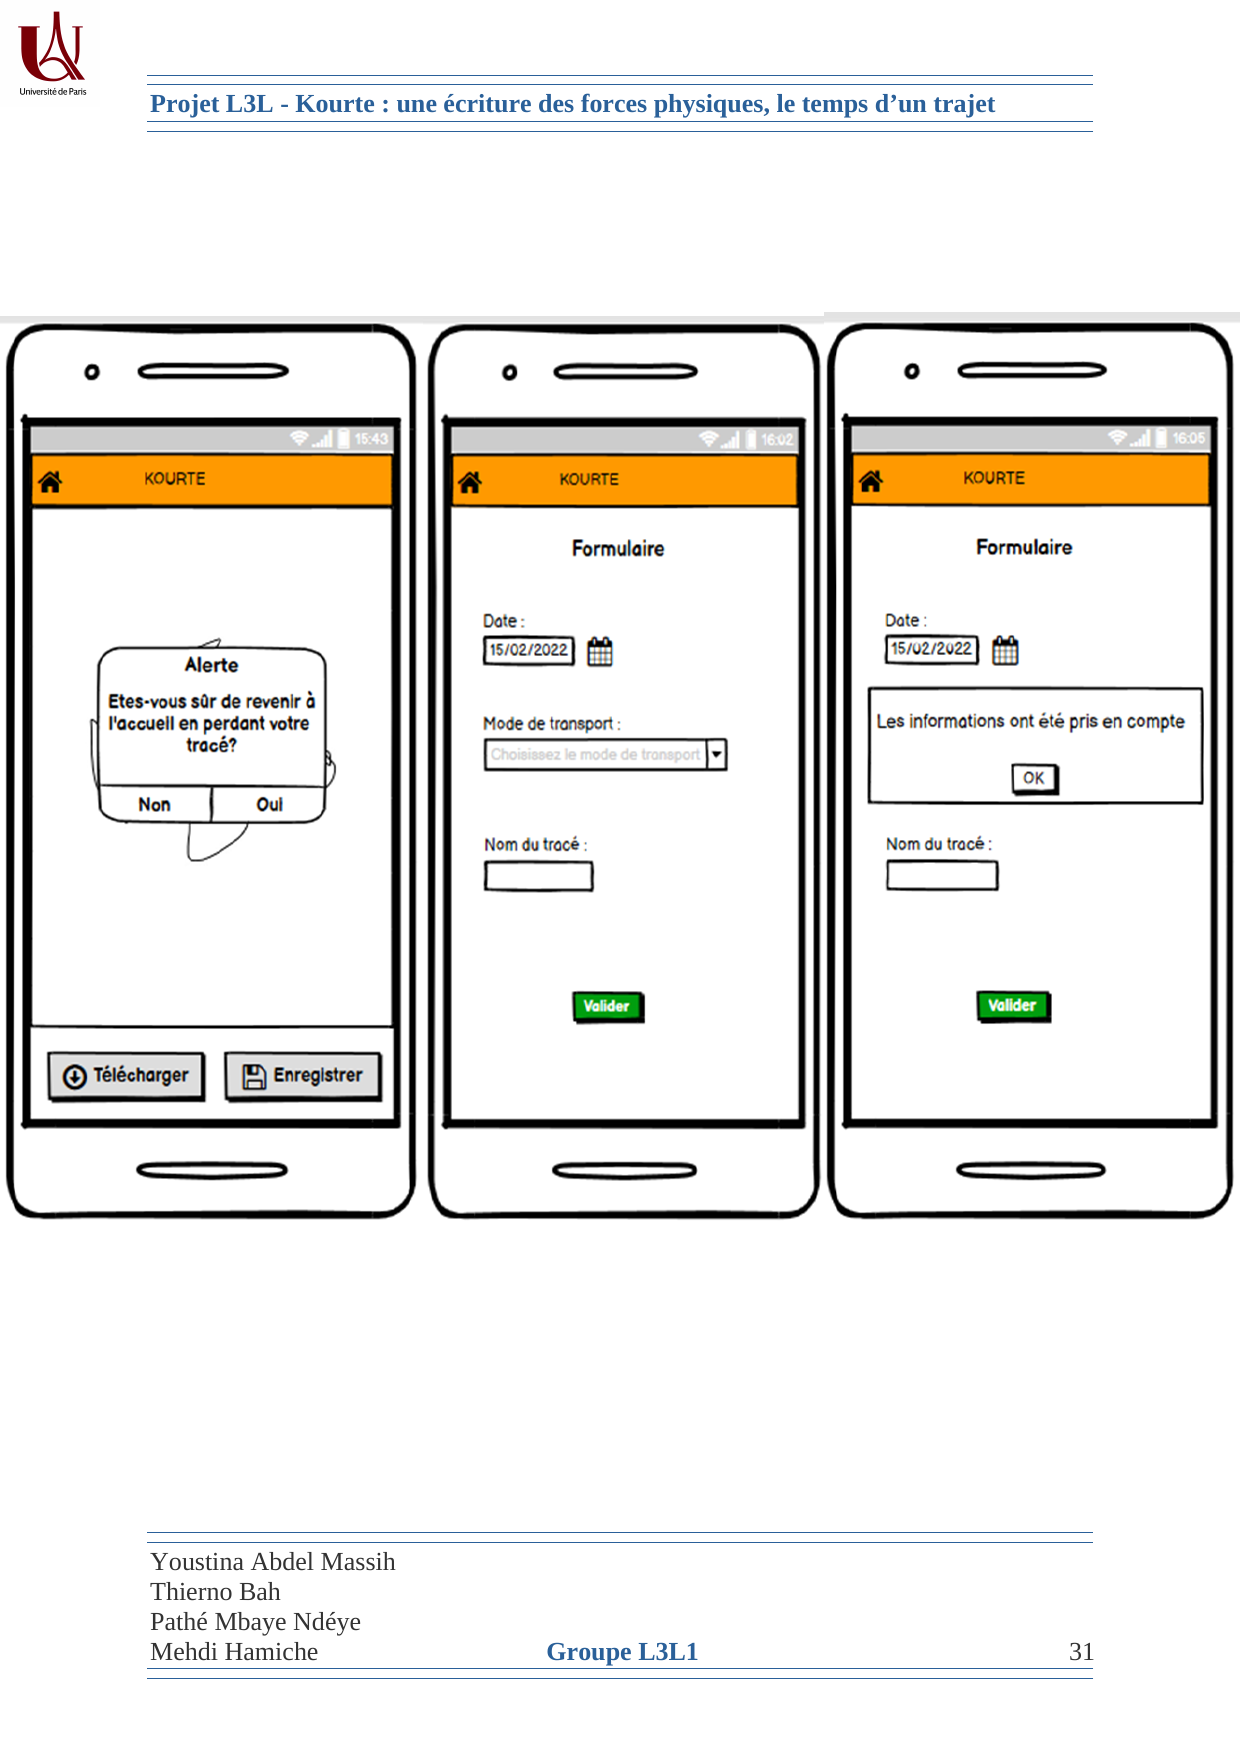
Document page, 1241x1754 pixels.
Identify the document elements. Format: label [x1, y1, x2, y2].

picture [0, 0, 101, 107]
picture [0, 312, 1240, 1231]
